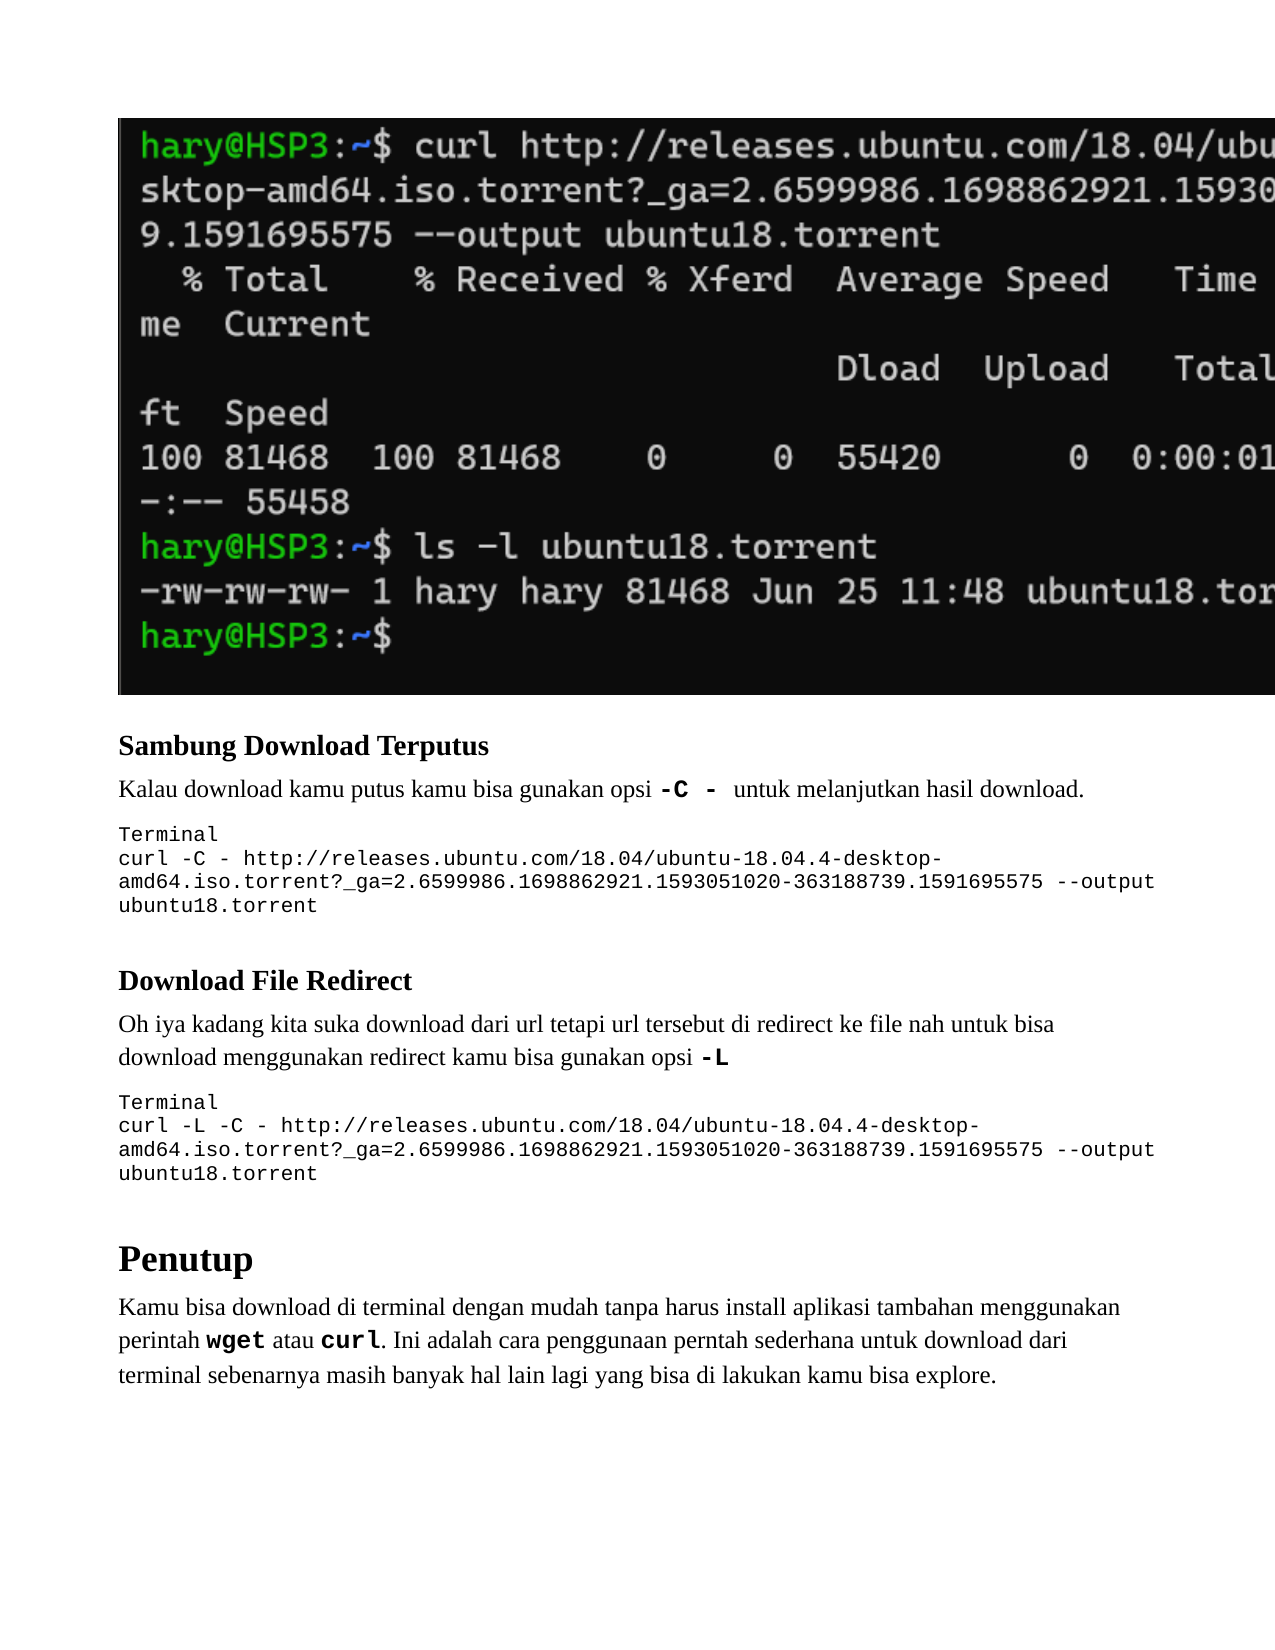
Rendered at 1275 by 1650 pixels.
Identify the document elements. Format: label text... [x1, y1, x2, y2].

text curl -L -C - http://releases.ubuntu.com/18.04/ubuntu-18.04.4-desktop-amd64.iso.torrent?_ga=2.6599986.1698862921.1593051020-363188739.1591695575 --output ubuntu18.torrent [118, 1116, 1157, 1186]
subtitle Penutup [118, 1237, 1157, 1280]
text Terminal [118, 1092, 1157, 1116]
text Terminal [118, 824, 1157, 848]
text Kalau download kamu putus kamu bisa gunakan opsi -C - untuk melanjutkan hasil download. [118, 774, 1157, 805]
text curl -C - http://releases.ubuntu.com/18.04/ubuntu-18.04.4-desktop-amd64.iso.torrent?_ga=2.6599986.1698862921.1593051020-363188739.1591695575 --output ubuntu18.torrent [118, 848, 1157, 919]
subtitle Download File Redirect [118, 963, 1157, 996]
picture [118, 118, 1275, 695]
text Kamu bisa download di terminal dengan mudah tanpa harus install aplikasi tambahan menggunakan perintah wget atau curl. Ini adalah cara penggunaan perntah sederhana untuk download dari terminal sebenarnya masih banyak hal lain lagi yang bisa di lakukan kamu bisa explore. [118, 1292, 1157, 1389]
text Oh iya kadang kita suka download dari url tetapi url tersebut di redirect ke file nah untuk bisa download menggunakan redirect kamu bisa gunakan opsi -L [118, 1009, 1157, 1073]
subtitle Sambung Download Terputus [118, 728, 1157, 762]
